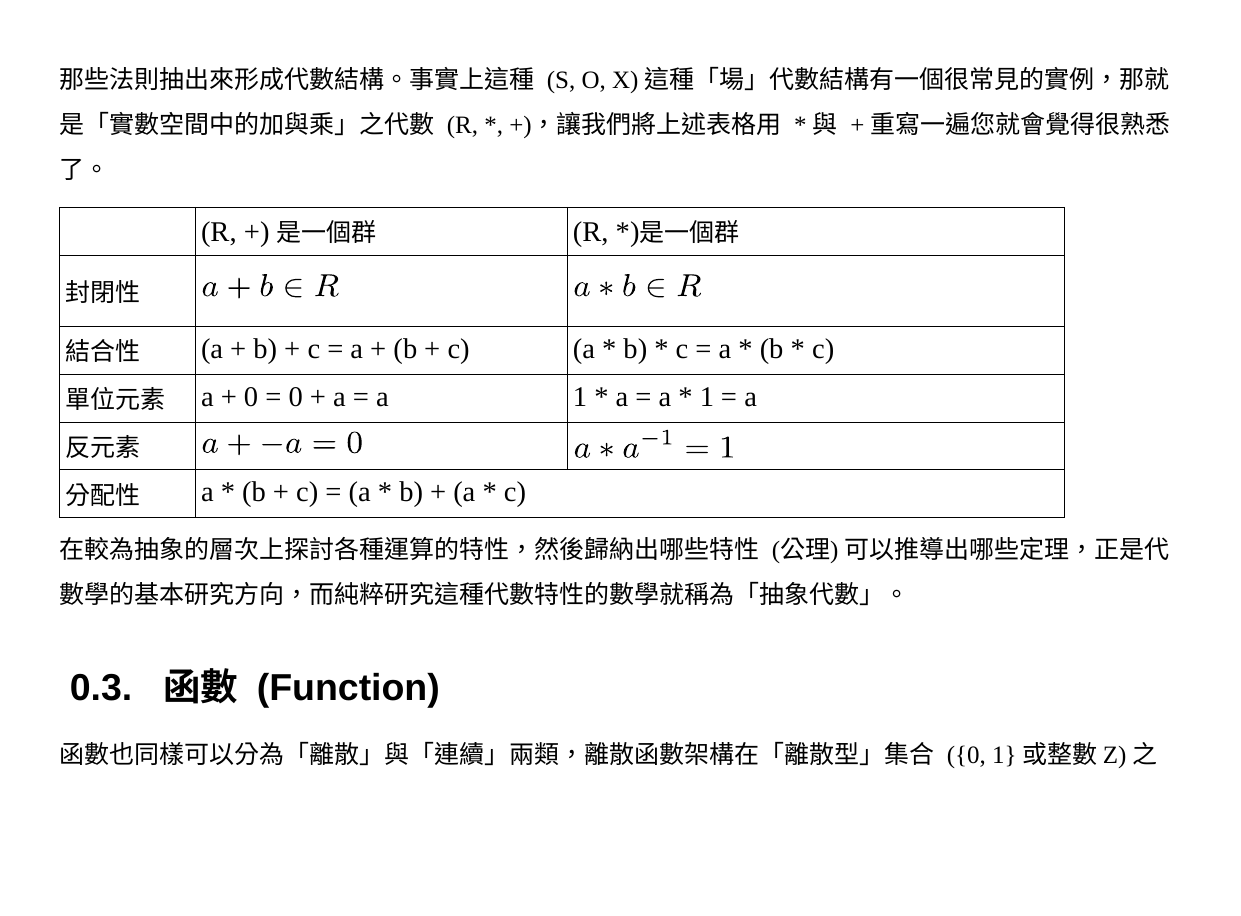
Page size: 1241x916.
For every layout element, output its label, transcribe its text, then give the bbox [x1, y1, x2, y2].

table_cell 單位元素 [60, 375, 195, 422]
subtitle 函數 (Function) [59, 656, 1181, 711]
table_cell [568, 423, 1064, 469]
table_header (R, +) 是一個群 [196, 208, 567, 254]
table_cell a * (b + c) = (a * b) + (a * c) [196, 470, 1064, 517]
text 那些法則抽出來形成代數結構。事實上這種 (S, O, X) 這種「場」代數結構有一個很常見的實例，那就是「實數空間中的加與乘」之代數 (R, *, +)，讓我們將上述表格用 * 與 + 重寫一遍您就會覺得很熟悉了。 [59, 59, 1181, 186]
table_cell 封閉性 [60, 256, 195, 326]
table_cell (a * b) * c = a * (b * c) [568, 327, 1064, 374]
table_cell [196, 423, 567, 469]
table_header [60, 208, 195, 254]
table_header (R, *)是一個群 [568, 208, 1064, 254]
table_cell [568, 256, 1064, 326]
text 在較為抽象的層次上探討各種運算的特性，然後歸納出哪些特性 (公理) 可以推導出哪些定理，正是代數學的基本研究方向，而純粹研究這種代數特性的數學就稱為「抽象代數」。 [59, 529, 1181, 611]
table_cell 反元素 [60, 423, 195, 469]
table_cell 結合性 [60, 327, 195, 374]
table_cell 1 * a = a * 1 = a [568, 375, 1064, 422]
table_cell a + 0 = 0 + a = a [196, 375, 567, 422]
table_cell [196, 256, 567, 326]
table_cell 分配性 [60, 470, 195, 517]
table_cell (a + b) + c = a + (b + c) [196, 327, 567, 374]
text 函數也同樣可以分為「離散」與「連續」兩類，離散函數架構在「離散型」集合 ({0, 1} 或整數Z) 之 [59, 735, 1181, 771]
